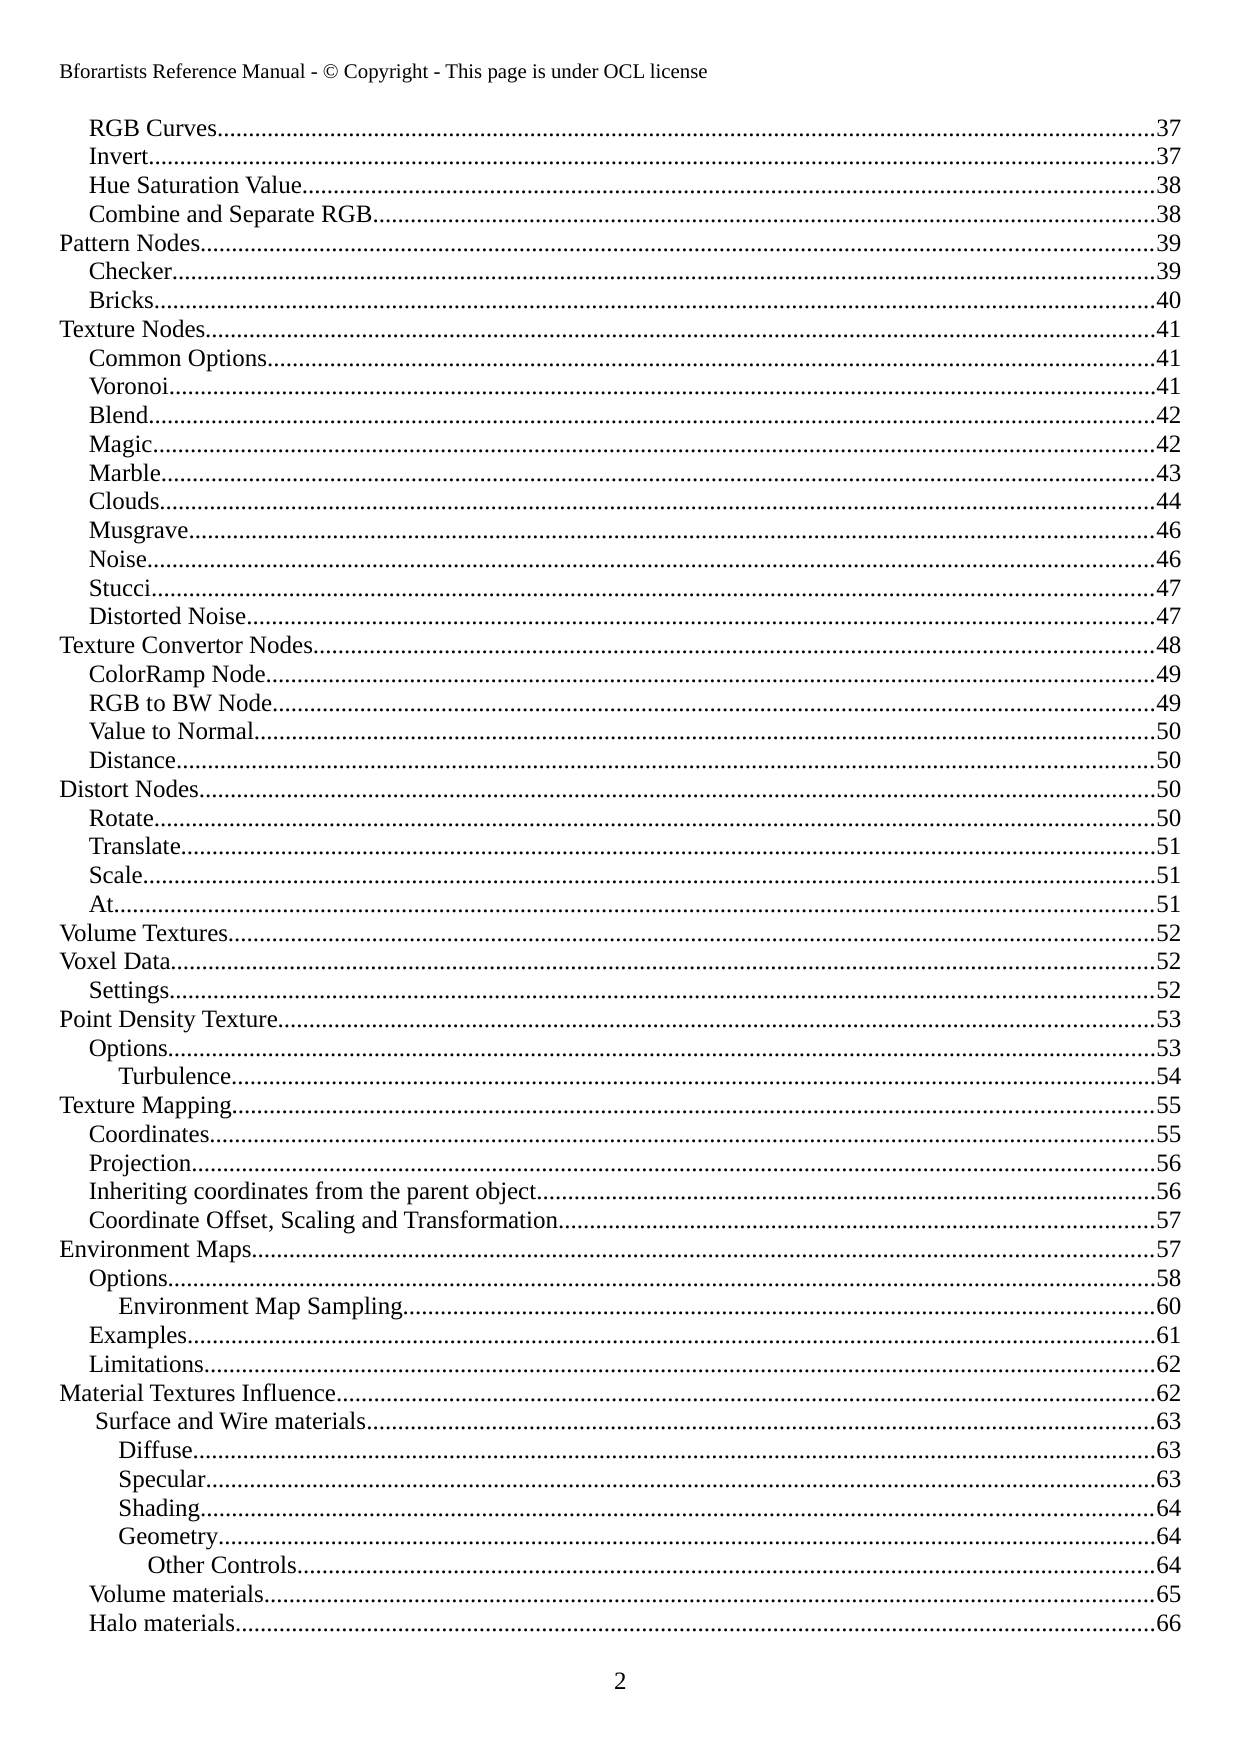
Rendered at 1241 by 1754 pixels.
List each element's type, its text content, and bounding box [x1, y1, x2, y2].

text Combine and Separate RGB 38 [88, 199, 1181, 228]
text Marble 43 [88, 458, 1181, 486]
text Musgrave 46 [88, 515, 1181, 544]
text Options 58 [88, 1263, 1181, 1291]
text Inheriting coordinates from the parent object 56 [88, 1176, 1181, 1205]
text Point Density Texture 53 [59, 1004, 1181, 1033]
text Clouds 44 [88, 486, 1181, 515]
text Texture Convertor Nodes 48 [59, 630, 1181, 659]
text Coordinate Offset, Scaling and Transformation 57 [88, 1205, 1181, 1234]
text RGB to BW Node 49 [88, 688, 1181, 716]
text Surface and Wire materials 63 [88, 1406, 1181, 1435]
text Voxel Data 52 [59, 946, 1181, 975]
text Blend 42 [88, 400, 1181, 429]
text Settings 52 [88, 975, 1181, 1004]
text RGB Curves 37 [88, 113, 1181, 141]
text Texture Nodes 41 [59, 314, 1181, 343]
text Rotate 50 [88, 803, 1181, 831]
text Pattern Nodes 39 [59, 228, 1181, 256]
text Value to Normal 50 [88, 716, 1181, 745]
text Other Controls 64 [147, 1550, 1181, 1579]
text Voronoi 41 [88, 371, 1181, 400]
text Limitations 62 [88, 1349, 1181, 1378]
text Texture Mapping 55 [59, 1090, 1181, 1119]
text Volume materials 65 [88, 1579, 1181, 1608]
text Turbulence 54 [118, 1061, 1181, 1090]
text Environment Maps 57 [59, 1234, 1181, 1263]
text Checker 39 [88, 256, 1181, 285]
text Options 53 [88, 1033, 1181, 1061]
text Distance 50 [88, 745, 1181, 774]
text Translate 51 [88, 831, 1181, 860]
text Hue Saturation Value 38 [88, 170, 1181, 199]
text Magic 42 [88, 429, 1181, 458]
text Examples 61 [88, 1320, 1181, 1349]
text Geometry 64 [118, 1521, 1181, 1550]
text Stucci 47 [88, 573, 1181, 601]
text Material Textures Influence 62 [59, 1378, 1181, 1406]
text Coordinates 55 [88, 1119, 1181, 1148]
text Volume Textures 52 [59, 918, 1181, 946]
text Scale 51 [88, 860, 1181, 889]
text Projection 56 [88, 1148, 1181, 1176]
text Diffuse 63 [118, 1435, 1181, 1464]
text At 51 [88, 889, 1181, 918]
text Invert 37 [88, 141, 1181, 170]
text Distort Nodes 50 [59, 774, 1181, 803]
text Shading 64 [118, 1493, 1181, 1521]
text Common Options 41 [88, 343, 1181, 371]
text Specular 63 [118, 1464, 1181, 1493]
text ColorRamp Node 49 [88, 659, 1181, 688]
text Bricks 40 [88, 285, 1181, 314]
text Environment Map Sampling 60 [118, 1291, 1181, 1320]
text Distorted Noise 47 [88, 601, 1181, 630]
text Halo materials 66 [88, 1608, 1181, 1636]
text Noise 46 [88, 544, 1181, 573]
